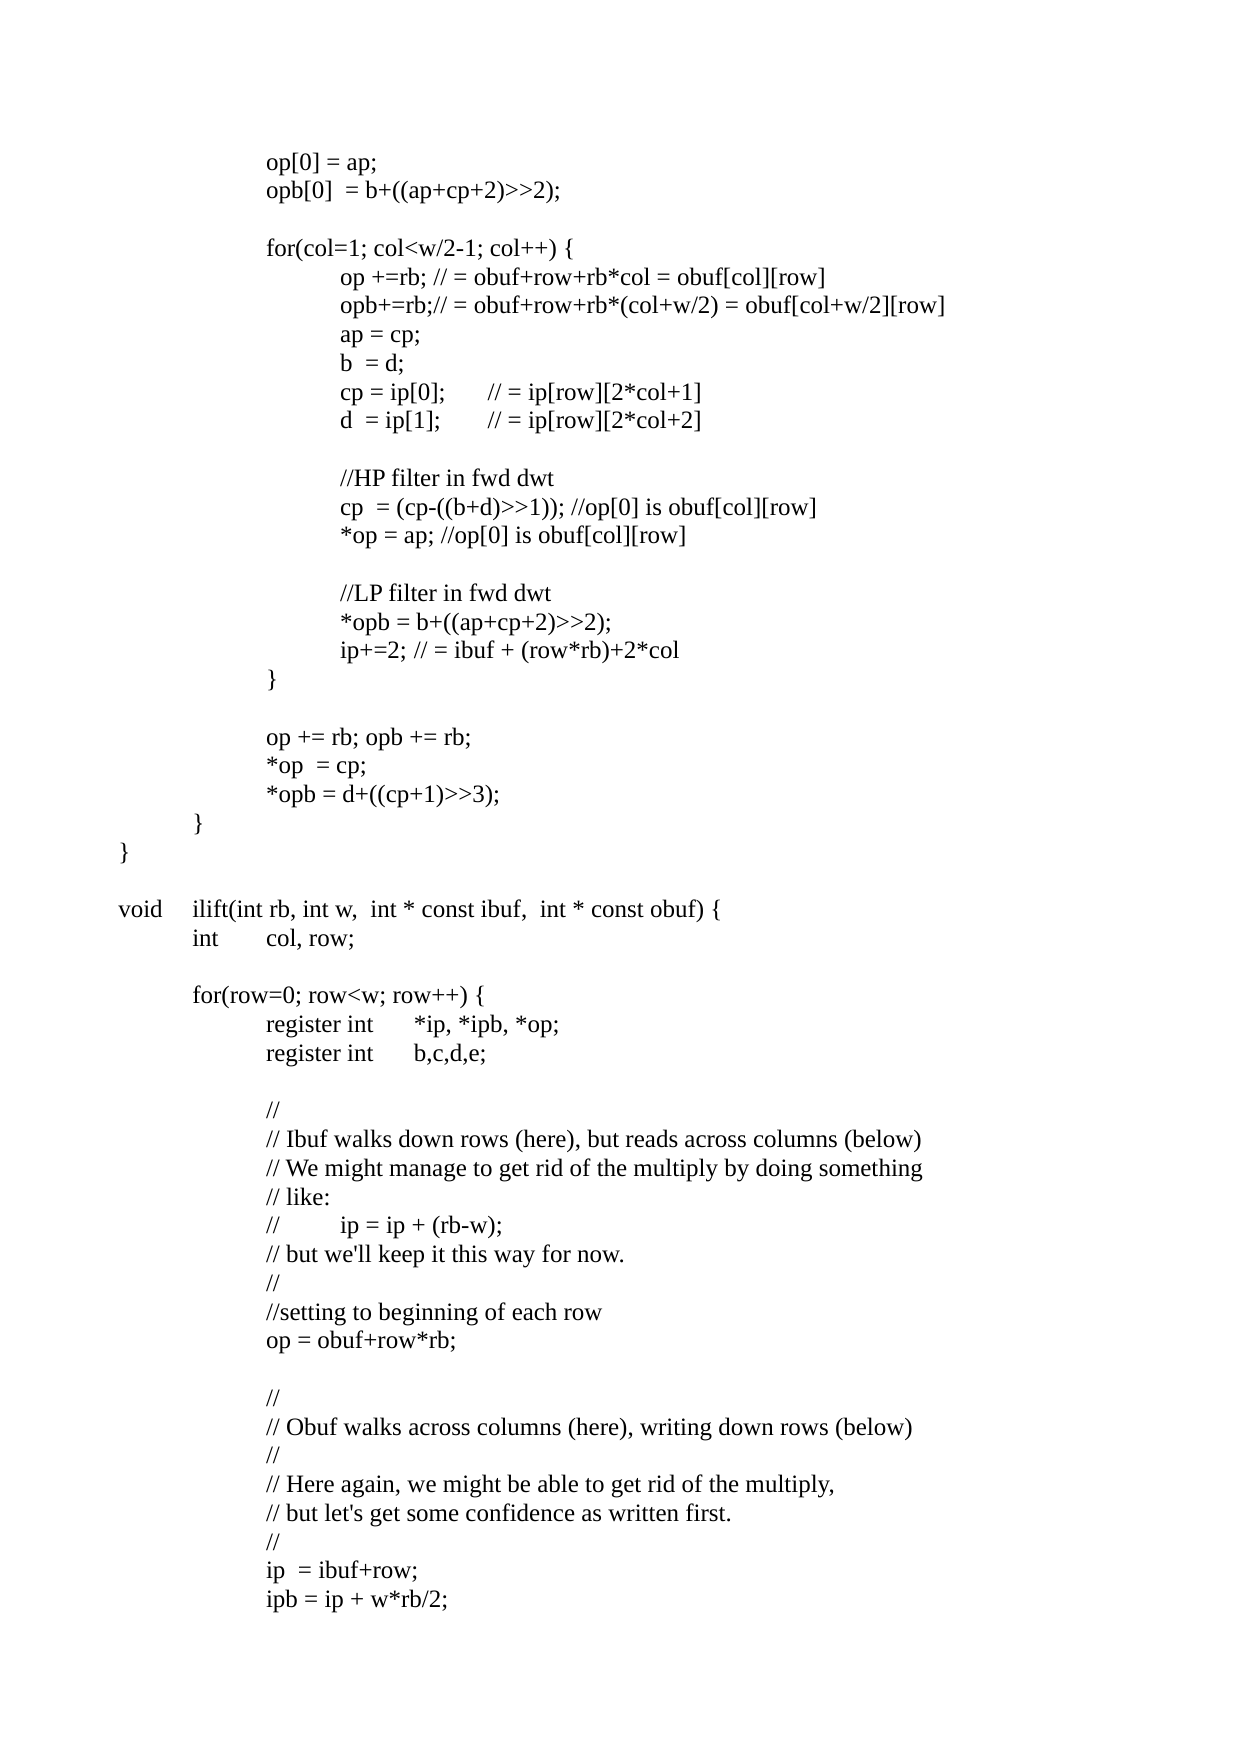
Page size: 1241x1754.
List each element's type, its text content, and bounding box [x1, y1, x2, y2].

text op += rb; opb += rb; [118, 722, 1122, 751]
text // but let's get some confidence as written first. [118, 1498, 1122, 1527]
text op = obuf+row*rb; [118, 1326, 1122, 1354]
text } [118, 664, 1122, 693]
text register int *ip, *ipb, *op; [118, 1009, 1122, 1038]
text op[0] = ap; [118, 147, 1122, 176]
text b = d; [118, 348, 1122, 377]
text // Here again, we might be able to get rid of the multiply, [118, 1469, 1122, 1498]
text // [118, 1527, 1122, 1556]
text ip = ibuf+row; [118, 1556, 1122, 1584]
text void ilift(int rb, int w, int * const ibuf, int * const obuf) { [118, 894, 1122, 923]
text for(row=0; row<w; row++) { [118, 981, 1122, 1009]
text *op = ap; //op[0] is obuf[col][row] [118, 521, 1122, 549]
text //HP filter in fwd dwt [118, 463, 1122, 492]
text // but we'll keep it this way for now. [118, 1239, 1122, 1268]
text int col, row; [118, 923, 1122, 952]
text // [118, 1383, 1122, 1412]
text //LP filter in fwd dwt [118, 578, 1122, 607]
text d = ip[1]; // = ip[row][2*col+2] [118, 406, 1122, 434]
text for(col=1; col<w/2-1; col++) { [118, 233, 1122, 262]
text // Obuf walks across columns (here), writing down rows (below) [118, 1412, 1122, 1441]
text } [118, 808, 1122, 837]
text // We might manage to get rid of the multiply by doing something [118, 1153, 1122, 1182]
text cp = ip[0]; // = ip[row][2*col+1] [118, 377, 1122, 406]
text } [118, 837, 1122, 866]
text // like: [118, 1182, 1122, 1211]
text ap = cp; [118, 319, 1122, 348]
text opb[0] = b+((ap+cp+2)>>2); [118, 176, 1122, 204]
text // ip = ip + (rb-w); [118, 1211, 1122, 1239]
text ipb = ip + w*rb/2; [118, 1584, 1122, 1613]
text *opb = b+((ap+cp+2)>>2); [118, 607, 1122, 636]
text // Ibuf walks down rows (here), but reads across columns (below) [118, 1124, 1122, 1153]
text cp = (cp-((b+d)>>1)); //op[0] is obuf[col][row] [118, 492, 1122, 521]
text //setting to beginning of each row [118, 1297, 1122, 1326]
text op +=rb; // = obuf+row+rb*col = obuf[col][row] [118, 262, 1122, 291]
text // [118, 1096, 1122, 1124]
text opb+=rb;// = obuf+row+rb*(col+w/2) = obuf[col+w/2][row] [118, 291, 1122, 319]
text // [118, 1268, 1122, 1297]
text // [118, 1441, 1122, 1469]
text *op = cp; [118, 751, 1122, 779]
text register int b,c,d,e; [118, 1038, 1122, 1067]
text ip+=2; // = ibuf + (row*rb)+2*col [118, 636, 1122, 664]
text *opb = d+((cp+1)>>3); [118, 779, 1122, 808]
